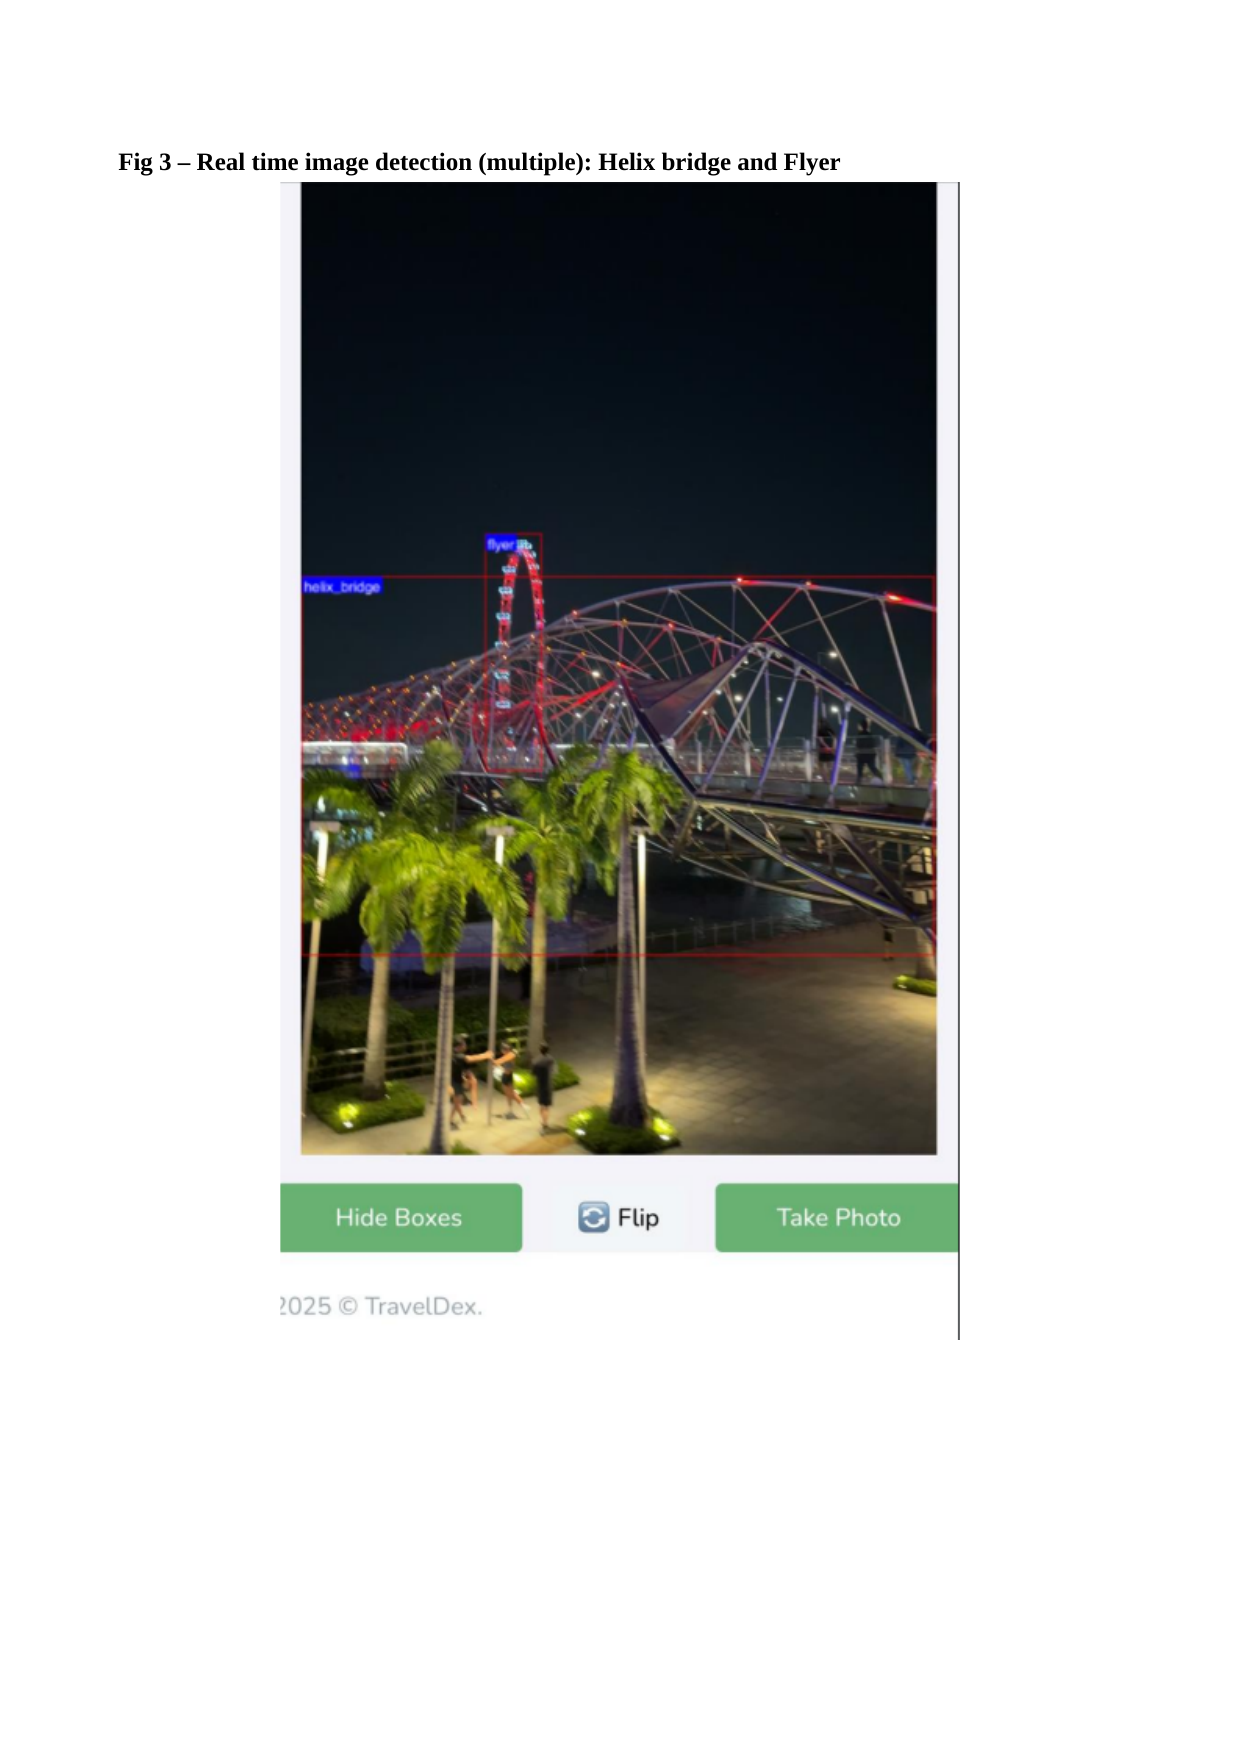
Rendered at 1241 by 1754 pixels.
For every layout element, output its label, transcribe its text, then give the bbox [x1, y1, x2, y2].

picture [280, 182, 960, 1340]
text Fig 3 – Real time image detection (multiple): Helix bridge and Flyer [118, 147, 1122, 176]
